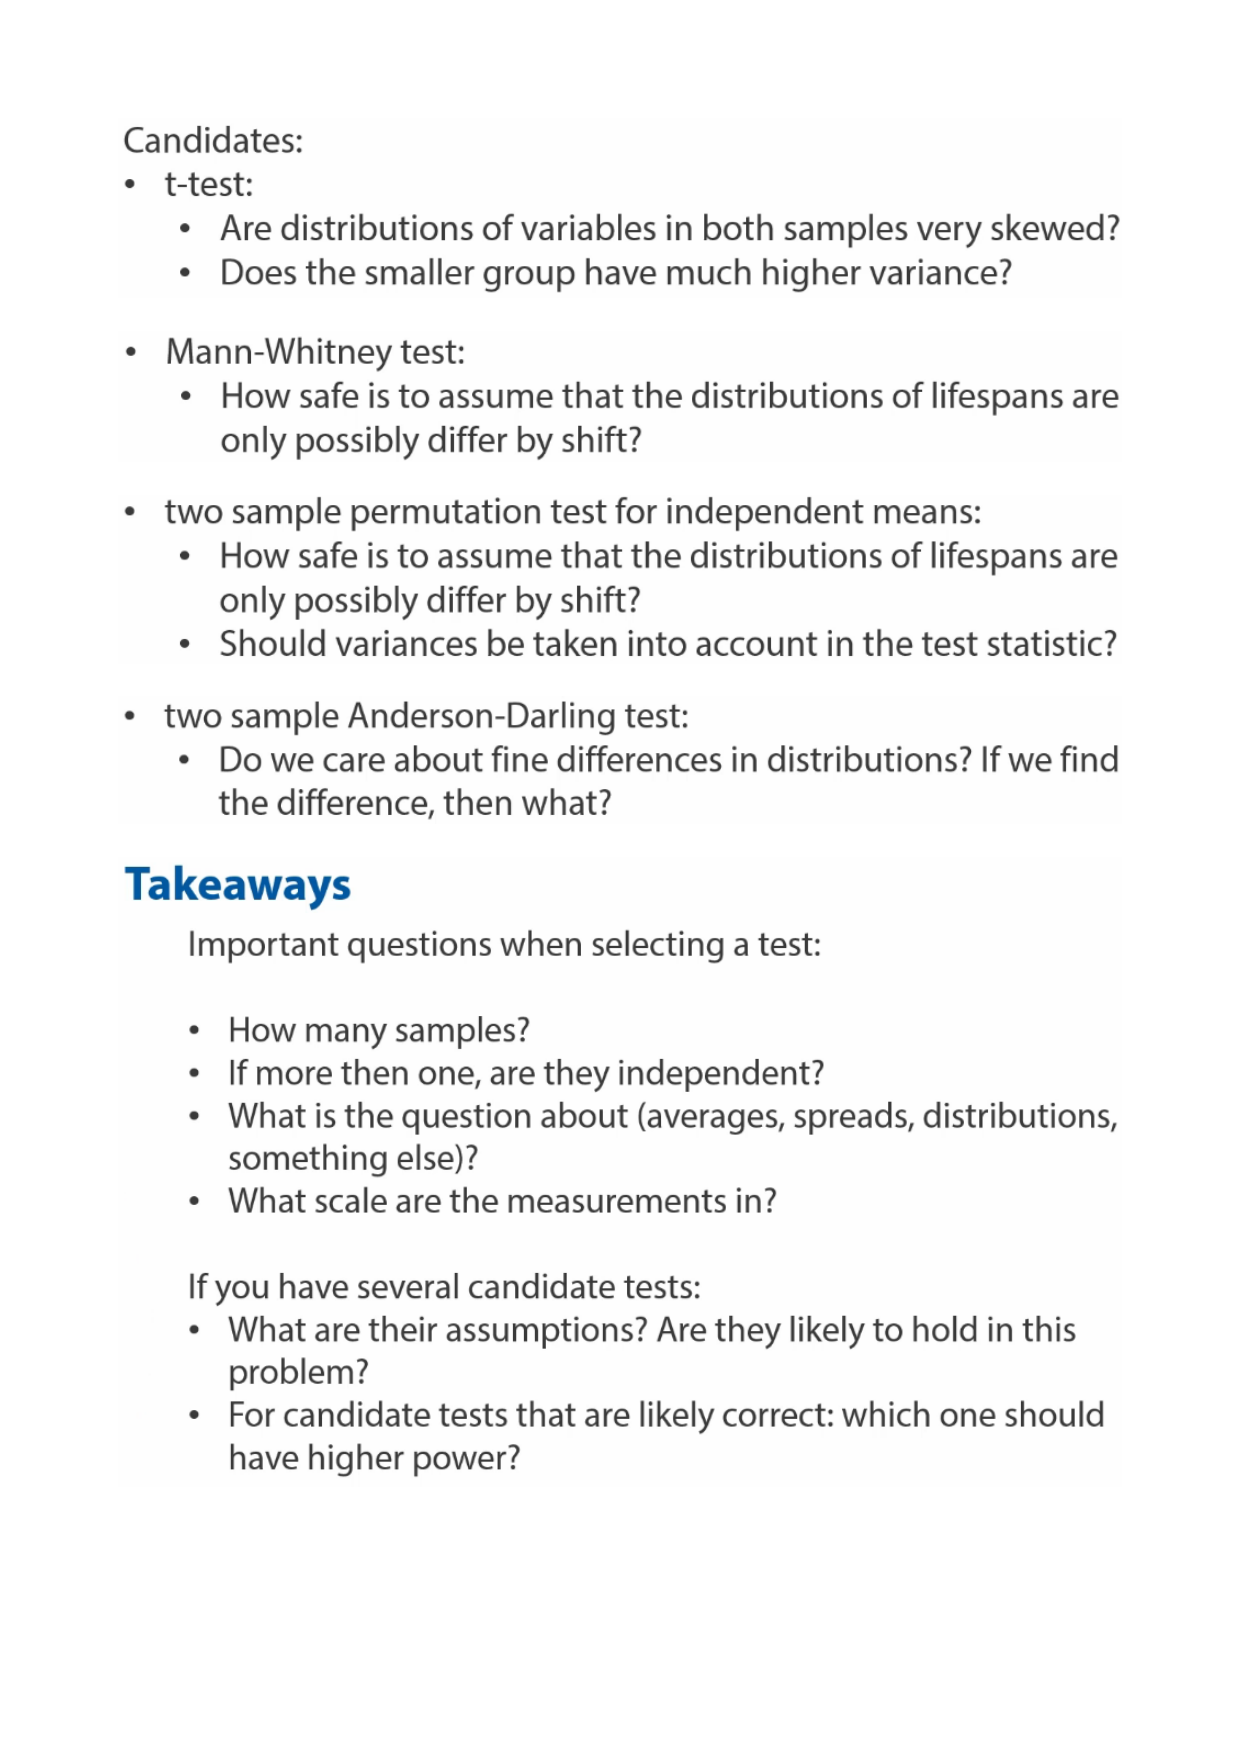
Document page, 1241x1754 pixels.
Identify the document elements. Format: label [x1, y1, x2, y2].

picture [118, 857, 1123, 1487]
picture [118, 696, 1123, 824]
picture [118, 331, 1123, 462]
picture [118, 495, 1123, 664]
picture [118, 118, 1123, 298]
